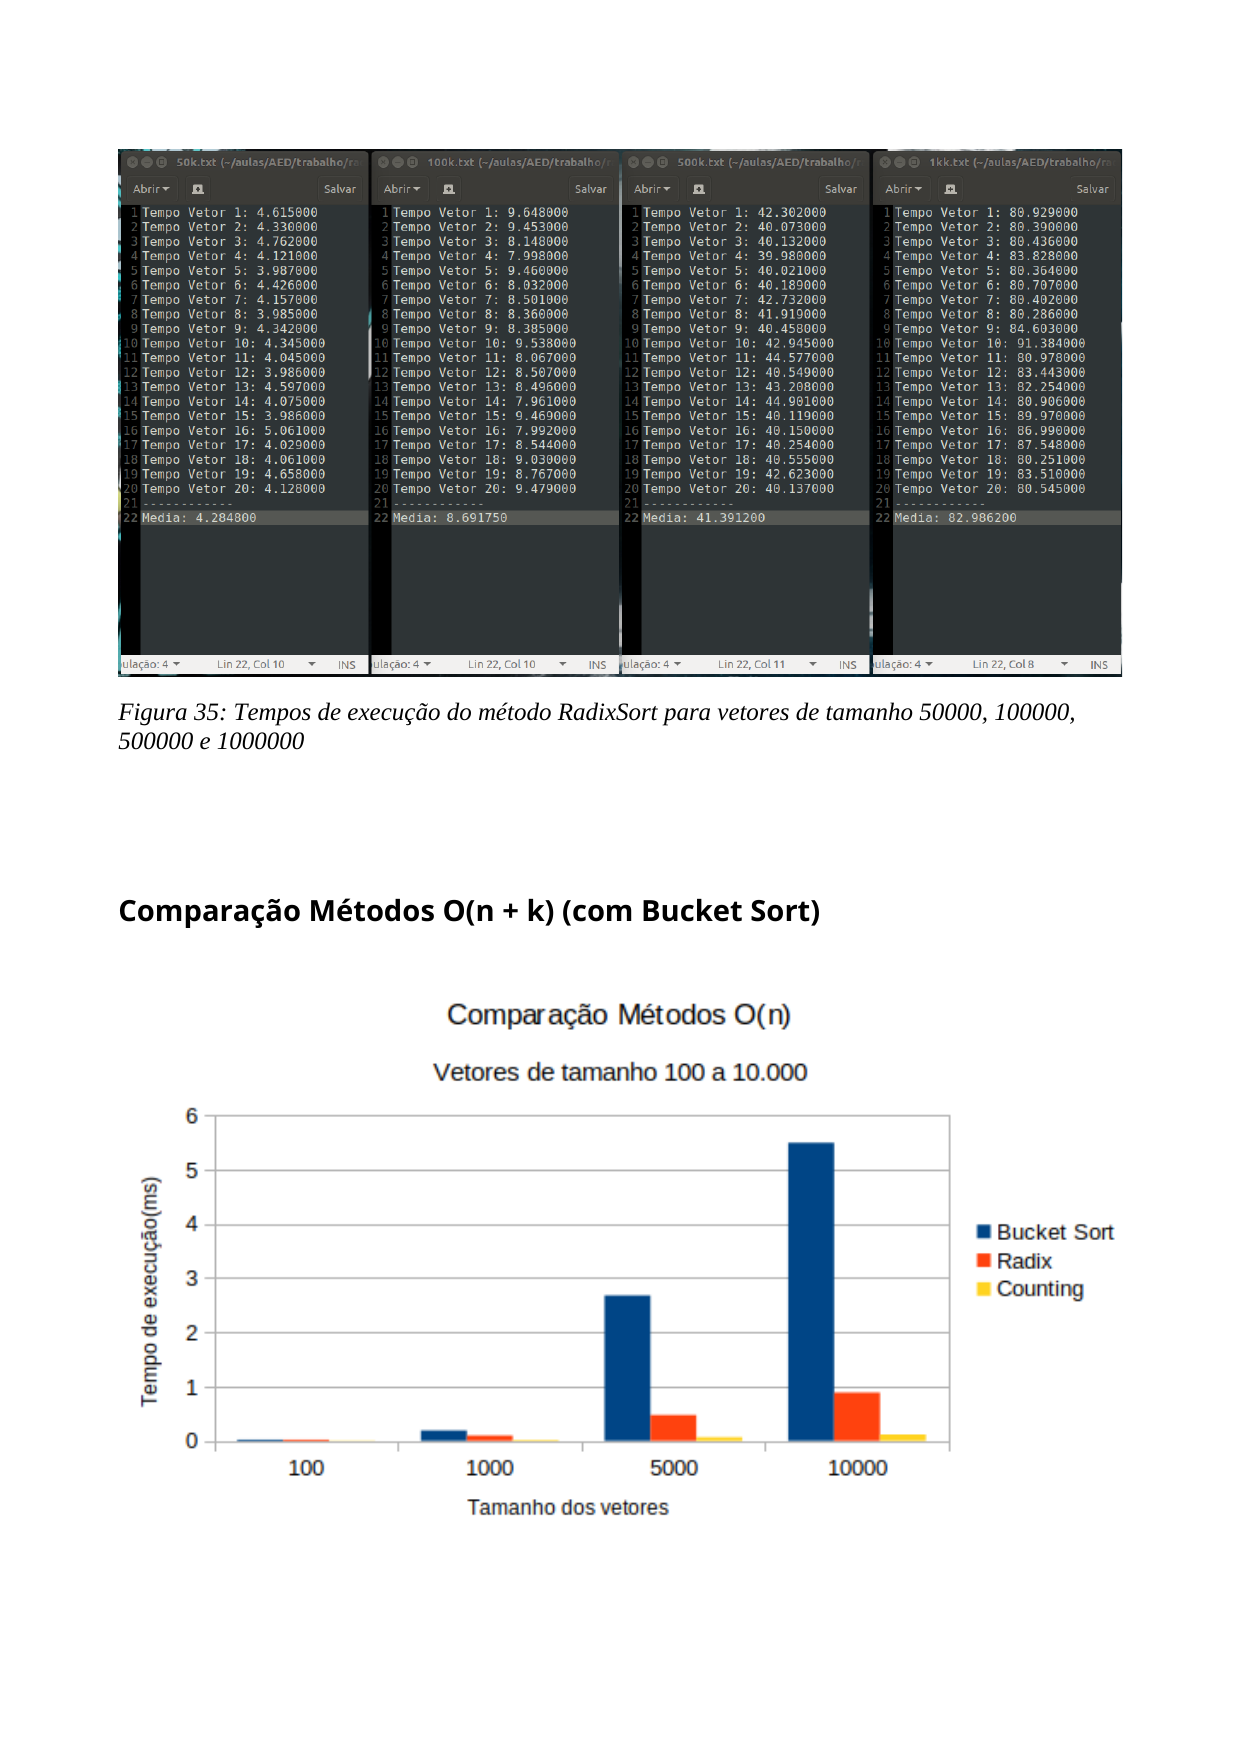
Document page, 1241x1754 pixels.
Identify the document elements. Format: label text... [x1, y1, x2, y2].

text Figura 35: Tempos de execução do método RadixSort para vetores de tamanho 50000, 100000, 500000 e 1000000 [118, 677, 1122, 754]
text Comparação Métodos O(n + k) (com Bucket Sort) [118, 891, 1122, 930]
picture [104, 970, 1137, 1551]
picture [118, 149, 1123, 677]
